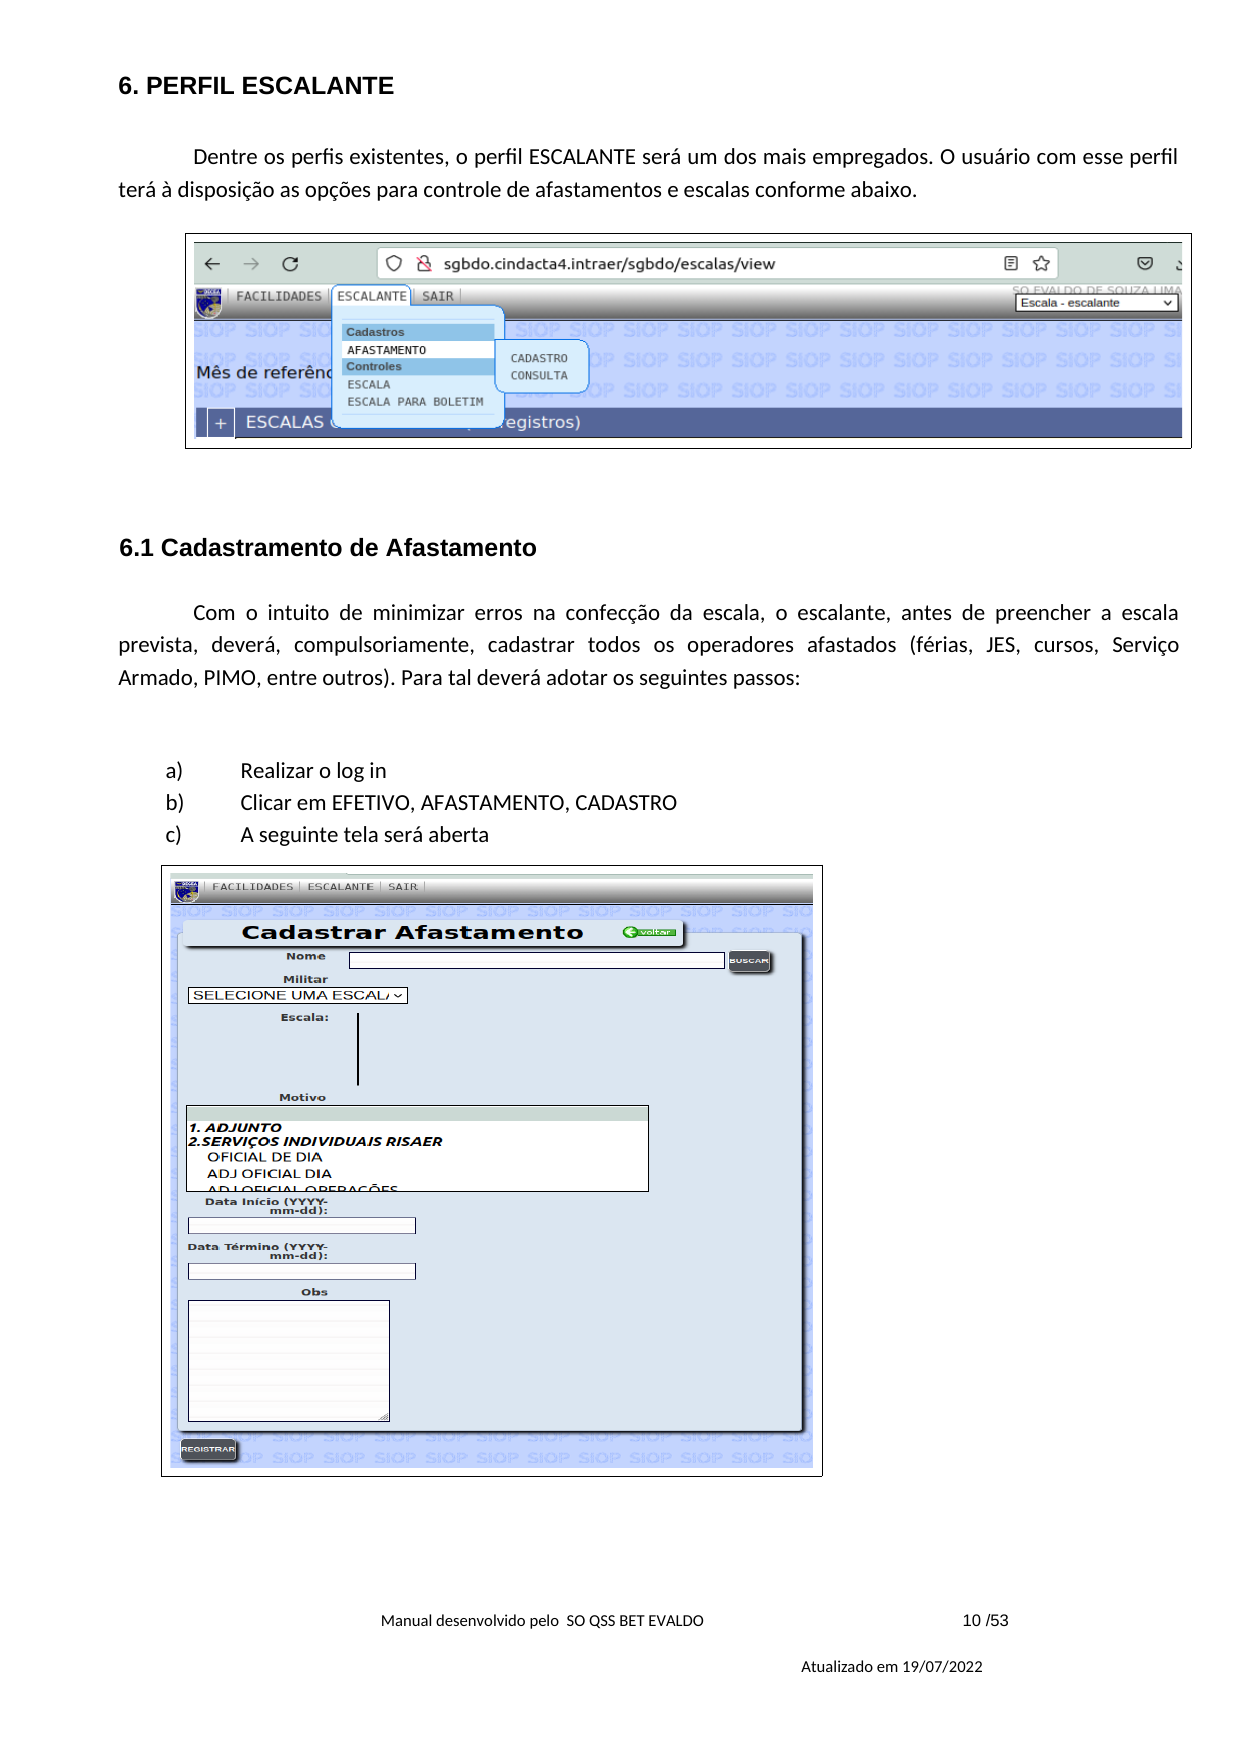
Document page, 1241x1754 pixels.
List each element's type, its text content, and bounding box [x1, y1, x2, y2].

list A seguinte tela será aberta [165, 821, 1181, 848]
text Dentre os perfis existentes, o perfil ESCALANTE será um dos mais empregados. O usuário com esse perfil terá à disposição as opções para controle de afastamentos e escalas conforme abaixo. [118, 142, 1181, 203]
subtitle 6. PERFIL ESCALANTE [118, 71, 1023, 99]
list Realizar o log in [165, 756, 1181, 784]
list Clicar em EFETIVO, AFASTAMENTO, CADASTRO [165, 788, 1181, 816]
picture [170, 873, 813, 1468]
subtitle 6.1 Cadastramento de Afastamento [118, 533, 1024, 562]
text Com o intuito de minimizar erros na confecção da escala, o escalante, antes de preencher a escala prevista, deverá, compulsoriamente, cadastrar todos os operadores afastados (férias, JES, cursos, Serviço Armado, PIMO, entre outros). Para tal deverá adotar os seguintes passos: [118, 598, 1181, 691]
picture [194, 242, 1183, 439]
